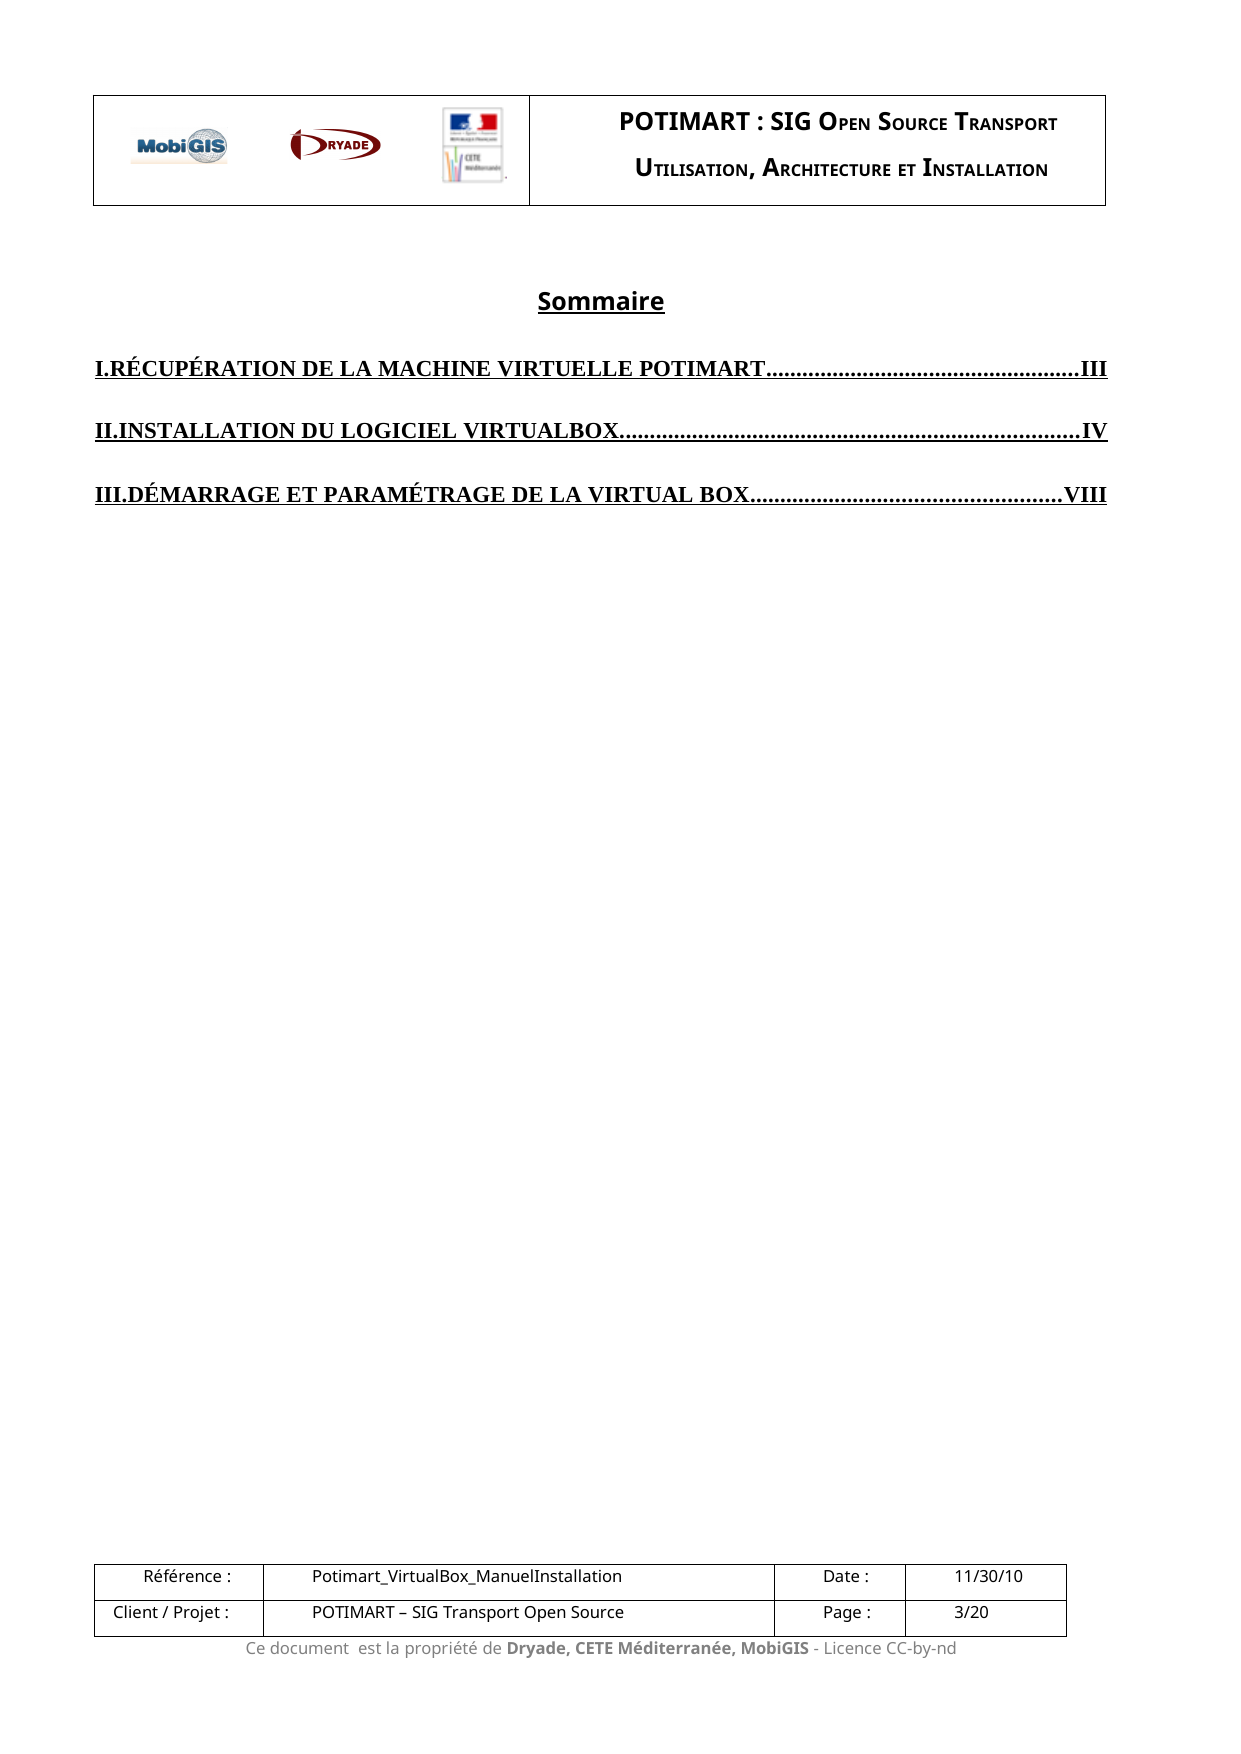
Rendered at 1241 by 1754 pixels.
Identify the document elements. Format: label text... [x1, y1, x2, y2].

picture [130, 127, 228, 164]
text III.Démarrage et paramétrage de la Virtual Box viii [94, 481, 1107, 504]
text II.Installation du logiciel VirtualBox. iv [94, 418, 1107, 440]
picture [441, 106, 507, 185]
text Sommaire [94, 284, 1107, 318]
picture [289, 129, 381, 160]
text I.Récupération de la machine virtuelle Potimart iii [94, 355, 1107, 378]
